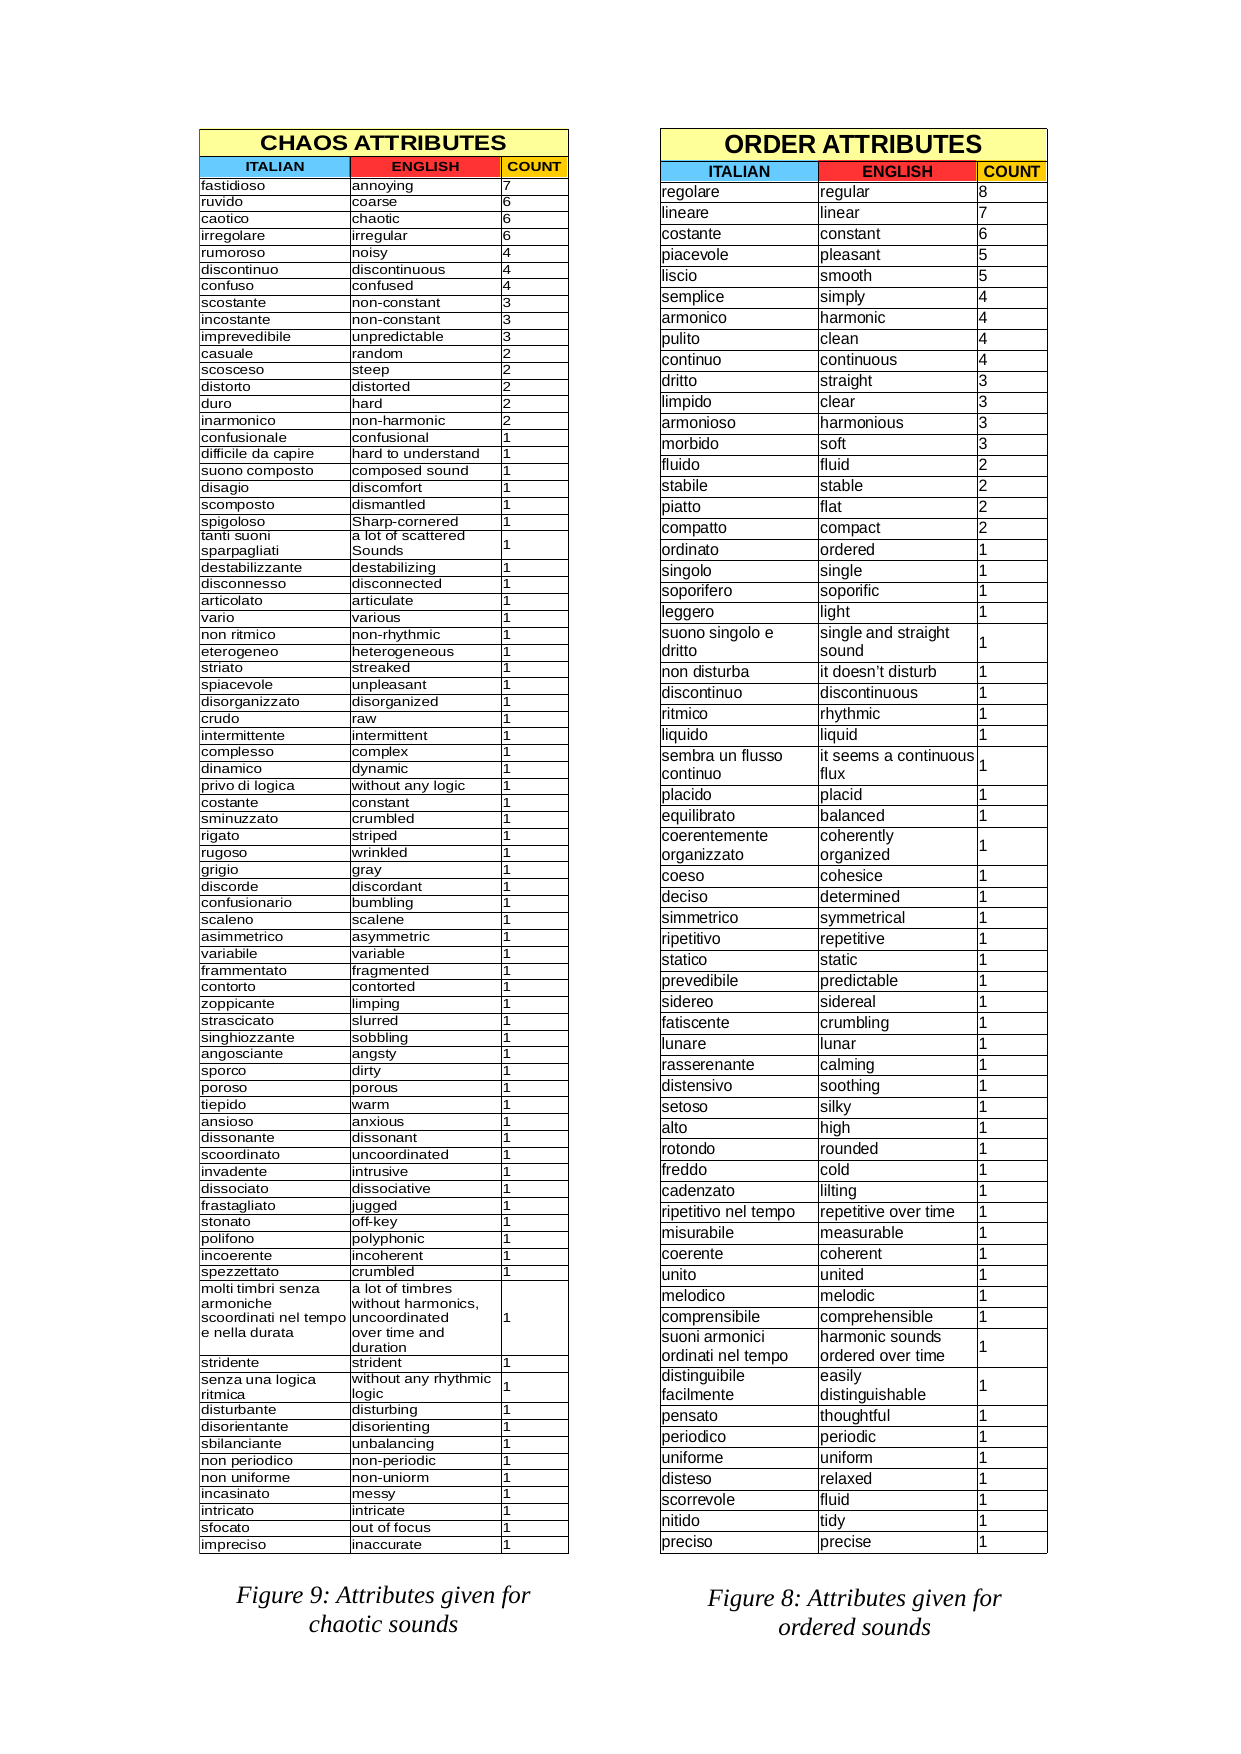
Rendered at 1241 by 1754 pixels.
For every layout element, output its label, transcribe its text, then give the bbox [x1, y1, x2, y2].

text Figure 8: Attributes given for ordered sounds [978, 1406, 1042, 1426]
text Figure 8: Attributes given for ordered sounds [669, 435, 818, 455]
text Figure 8: Attributes given for ordered sounds [819, 1448, 977, 1468]
text Figure 8: Attributes given for ordered sounds [819, 1035, 977, 1055]
text Figure 8: Attributes given for ordered sounds [669, 951, 818, 971]
text Figure 8: Attributes given for ordered sounds [819, 1469, 977, 1490]
text Figure 8: Attributes given for ordered sounds [669, 1056, 818, 1075]
text Figure 8: Attributes given for ordered sounds [669, 372, 818, 392]
text Figure 8: Attributes given for ordered sounds [819, 246, 977, 266]
text Figure 8: Attributes given for ordered sounds [978, 684, 1042, 704]
text Figure 8: Attributes given for ordered sounds [819, 806, 977, 827]
text Figure 8: Attributes given for ordered sounds [978, 498, 1042, 518]
text Figure 8: Attributes given for ordered sounds [819, 747, 977, 785]
text Figure 8: Attributes given for ordered sounds [669, 1511, 818, 1531]
text Figure 8: Attributes given for ordered sounds [669, 1491, 818, 1510]
text Figure 8: Attributes given for ordered sounds [978, 747, 1042, 785]
text Figure 8: Attributes given for ordered sounds [669, 519, 818, 539]
text Figure 8: Attributes given for ordered sounds [978, 1035, 1042, 1055]
text Figure 8: Attributes given for ordered sounds [819, 929, 977, 950]
text Figure 8: Attributes given for ordered sounds [669, 477, 818, 497]
text Figure 8: Attributes given for ordered sounds [819, 288, 977, 308]
text Figure 8: Attributes given for ordered sounds [819, 351, 977, 371]
text Figure 8: Attributes given for ordered sounds [819, 888, 977, 907]
text Figure 8: Attributes given for ordered sounds [819, 1098, 977, 1118]
text Figure 8: Attributes given for ordered sounds [669, 1119, 818, 1138]
text Figure 8: Attributes given for ordered sounds [978, 1368, 1042, 1405]
text Figure 8: Attributes given for ordered sounds [819, 908, 977, 928]
text Figure 8: Attributes given for ordered sounds [669, 183, 818, 202]
text Figure 8: Attributes given for ordered sounds [669, 1013, 818, 1034]
text Figure 8: Attributes given for ordered sounds [978, 1182, 1042, 1202]
text Figure 8: Attributes given for ordered sounds [669, 123, 1042, 128]
text Figure 8: Attributes given for ordered sounds [669, 309, 818, 329]
text Figure 8: Attributes given for ordered sounds [978, 183, 1042, 202]
text Figure 8: Attributes given for ordered sounds [978, 519, 1042, 539]
text Figure 8: Attributes given for ordered sounds [819, 1287, 977, 1307]
text Figure 8: Attributes given for ordered sounds [819, 1266, 977, 1286]
text Figure 8: Attributes given for ordered sounds [819, 477, 977, 497]
text Figure 8: Attributes given for ordered sounds [819, 540, 977, 560]
text Figure 8: Attributes given for ordered sounds [669, 1182, 818, 1202]
text Figure 8: Attributes given for ordered sounds [669, 1035, 818, 1055]
text Figure 8: Attributes given for ordered sounds [978, 1266, 1042, 1286]
text Figure 8: Attributes given for ordered sounds [978, 288, 1042, 308]
text Figure 8: Attributes given for ordered sounds [978, 888, 1042, 907]
text Figure 8: Attributes given for ordered sounds [819, 1182, 977, 1202]
text Figure 8: Attributes given for ordered sounds [819, 1532, 977, 1553]
text Figure 8: Attributes given for ordered sounds [819, 1329, 977, 1367]
text Figure 8: Attributes given for ordered sounds [978, 351, 1042, 371]
text Figure 8: Attributes given for ordered sounds [669, 603, 818, 623]
text Figure 8: Attributes given for ordered sounds [978, 393, 1042, 413]
text Figure 8: Attributes given for ordered sounds [978, 583, 1042, 602]
text Figure 8: Attributes given for ordered sounds [819, 1511, 977, 1531]
text Figure 8: Attributes given for ordered sounds [978, 414, 1042, 434]
text Figure 8: Attributes given for ordered sounds [819, 786, 977, 805]
text Figure 8: Attributes given for ordered sounds [819, 561, 977, 582]
text Figure 8: Attributes given for ordered sounds [819, 393, 977, 413]
text Figure 8: Attributes given for ordered sounds [978, 1469, 1042, 1490]
text Figure 8: Attributes given for ordered sounds [819, 603, 977, 623]
text Figure 8: Attributes given for ordered sounds [669, 1223, 818, 1244]
text Figure 8: Attributes given for ordered sounds [669, 705, 818, 725]
text Figure 8: Attributes given for ordered sounds [978, 203, 1042, 224]
text Figure 8: Attributes given for ordered sounds [669, 1368, 818, 1405]
text Figure 8: Attributes given for ordered sounds [819, 624, 977, 662]
text Figure 8: Attributes given for ordered sounds [669, 908, 818, 928]
text Figure 8: Attributes given for ordered sounds [669, 1098, 818, 1118]
text Figure 8: Attributes given for ordered sounds [669, 663, 818, 683]
text Figure 8: Attributes given for ordered sounds [669, 288, 818, 308]
text Figure 8: Attributes given for ordered sounds [669, 203, 818, 224]
text Figure 8: Attributes given for ordered sounds [819, 726, 977, 746]
text Figure 8: Attributes given for ordered sounds [819, 866, 977, 887]
text Figure 8: Attributes given for ordered sounds [669, 929, 818, 950]
text Figure 8: Attributes given for ordered sounds [819, 414, 977, 434]
text Figure 8: Attributes given for ordered sounds [978, 1427, 1042, 1447]
text Figure 8: Attributes given for ordered sounds [669, 1266, 818, 1286]
text Figure 8: Attributes given for ordered sounds [819, 1245, 977, 1265]
text Figure 8: Attributes given for ordered sounds [669, 267, 818, 287]
text Figure 8: Attributes given for ordered sounds [669, 1076, 818, 1097]
text Figure 8: Attributes given for ordered sounds [669, 246, 818, 266]
text Figure 8: Attributes given for ordered sounds [819, 309, 977, 329]
text Figure 8: Attributes given for ordered sounds [669, 351, 818, 371]
text Figure 8: Attributes given for ordered sounds [669, 1245, 818, 1265]
text Figure 8: Attributes given for ordered sounds [978, 603, 1042, 623]
text Figure 8: Attributes given for ordered sounds [819, 1368, 977, 1405]
text Figure 8: Attributes given for ordered sounds [978, 908, 1042, 928]
text Figure 8: Attributes given for ordered sounds [669, 1406, 818, 1426]
text Figure 8: Attributes given for ordered sounds [669, 456, 818, 476]
text Figure 8: Attributes given for ordered sounds [978, 929, 1042, 950]
text Figure 8: Attributes given for ordered sounds [819, 183, 977, 202]
text Figure 8: Attributes given for ordered sounds [978, 372, 1042, 392]
text Figure 8: Attributes given for ordered sounds [978, 1013, 1042, 1034]
text Figure 8: Attributes given for ordered sounds [669, 888, 818, 907]
text Figure 8: Attributes given for ordered sounds [669, 393, 818, 413]
text Figure 8: Attributes given for ordered sounds [978, 1119, 1042, 1138]
text Figure 8: Attributes given for ordered sounds [978, 1161, 1042, 1181]
text Figure 8: Attributes given for ordered sounds [669, 1308, 818, 1328]
text Figure 8: Attributes given for ordered sounds [819, 1203, 977, 1222]
text Figure 8: Attributes given for ordered sounds [669, 1554, 1042, 1641]
text Figure 8: Attributes given for ordered sounds [978, 267, 1042, 287]
text Figure 8: Attributes given for ordered sounds [978, 1329, 1042, 1367]
text Figure 8: Attributes given for ordered sounds [978, 972, 1042, 991]
text Figure 8: Attributes given for ordered sounds [978, 786, 1042, 805]
text Figure 8: Attributes given for ordered sounds [669, 561, 818, 582]
text Figure 8: Attributes given for ordered sounds [669, 1532, 818, 1553]
text Figure 8: Attributes given for ordered sounds [669, 624, 818, 662]
text Figure 8: Attributes given for ordered sounds [978, 225, 1042, 245]
text Figure 8: Attributes given for ordered sounds [819, 1139, 977, 1160]
text Figure 8: Attributes given for ordered sounds [819, 684, 977, 704]
text Figure 8: Attributes given for ordered sounds [819, 1406, 977, 1426]
text Figure 8: Attributes given for ordered sounds [669, 414, 818, 434]
text Figure 8: Attributes given for ordered sounds [978, 1491, 1042, 1510]
text Figure 8: Attributes given for ordered sounds [978, 1098, 1042, 1118]
text Figure 8: Attributes given for ordered sounds [978, 992, 1042, 1012]
text Figure 8: Attributes given for ordered sounds [819, 1056, 977, 1075]
text Figure 8: Attributes given for ordered sounds [978, 624, 1042, 662]
text Figure 8: Attributes given for ordered sounds [978, 663, 1042, 683]
text Figure 8: Attributes given for ordered sounds [978, 806, 1042, 827]
text Figure 8: Attributes given for ordered sounds [978, 540, 1042, 560]
text Figure 8: Attributes given for ordered sounds [669, 972, 818, 991]
text Figure 8: Attributes given for ordered sounds [669, 992, 818, 1012]
text Figure 8: Attributes given for ordered sounds [819, 267, 977, 287]
text Figure 8: Attributes given for ordered sounds [819, 1427, 977, 1447]
text Figure 8: Attributes given for ordered sounds [978, 1245, 1042, 1265]
text Figure 8: Attributes given for ordered sounds [669, 498, 818, 518]
text Figure 8: Attributes given for ordered sounds [669, 726, 818, 746]
text Figure 8: Attributes given for ordered sounds [669, 684, 818, 704]
text Figure 8: Attributes given for ordered sounds [819, 583, 977, 602]
text Figure 8: Attributes given for ordered sounds [669, 828, 818, 865]
text Figure 8: Attributes given for ordered sounds [669, 1427, 818, 1447]
text Figure 8: Attributes given for ordered sounds [819, 203, 977, 224]
text Figure 8: Attributes given for ordered sounds [819, 519, 977, 539]
text Figure 8: Attributes given for ordered sounds [978, 1139, 1042, 1160]
text Figure 8: Attributes given for ordered sounds [669, 866, 818, 887]
text Figure 8: Attributes given for ordered sounds [669, 1329, 818, 1367]
text Figure 8: Attributes given for ordered sounds [819, 435, 977, 455]
text Figure 8: Attributes given for ordered sounds [819, 330, 977, 350]
text Figure 8: Attributes given for ordered sounds [669, 1287, 818, 1307]
text Figure 8: Attributes given for ordered sounds [669, 1139, 818, 1160]
text Figure 8: Attributes given for ordered sounds [819, 1013, 977, 1034]
text Figure 8: Attributes given for ordered sounds [978, 561, 1042, 582]
text Figure 8: Attributes given for ordered sounds [669, 330, 818, 350]
text Figure 8: Attributes given for ordered sounds [978, 1308, 1042, 1328]
text Figure 8: Attributes given for ordered sounds [978, 330, 1042, 350]
text Figure 8: Attributes given for ordered sounds [978, 1076, 1042, 1097]
text Figure 8: Attributes given for ordered sounds [978, 1056, 1042, 1075]
text Figure 8: Attributes given for ordered sounds [669, 806, 818, 827]
text Figure 8: Attributes given for ordered sounds [819, 1223, 977, 1244]
text Figure 8: Attributes given for ordered sounds [819, 992, 977, 1012]
text Figure 8: Attributes given for ordered sounds [669, 786, 818, 805]
text Figure 8: Attributes given for ordered sounds [819, 1161, 977, 1181]
text Figure 8: Attributes given for ordered sounds [669, 1448, 818, 1468]
text Figure 8: Attributes given for ordered sounds [978, 705, 1042, 725]
text Figure 8: Attributes given for ordered sounds [819, 972, 977, 991]
text Figure 8: Attributes given for ordered sounds [819, 1119, 977, 1138]
text Figure 8: Attributes given for ordered sounds [978, 951, 1042, 971]
text Figure 8: Attributes given for ordered sounds [819, 1491, 977, 1510]
text Figure 8: Attributes given for ordered sounds [819, 663, 977, 683]
text Figure 8: Attributes given for ordered sounds [819, 1308, 977, 1328]
text Figure 8: Attributes given for ordered sounds [669, 540, 818, 560]
text Figure 8: Attributes given for ordered sounds [819, 498, 977, 518]
text Figure 8: Attributes given for ordered sounds [819, 456, 977, 476]
text Figure 8: Attributes given for ordered sounds [978, 477, 1042, 497]
text Figure 8: Attributes given for ordered sounds [819, 372, 977, 392]
text Figure 8: Attributes given for ordered sounds [978, 1448, 1042, 1468]
text Figure 8: Attributes given for ordered sounds [978, 828, 1042, 865]
text Figure 8: Attributes given for ordered sounds [819, 1076, 977, 1097]
text Figure 8: Attributes given for ordered sounds [669, 1161, 818, 1181]
text Figure 8: Attributes given for ordered sounds [978, 1203, 1042, 1222]
text Figure 8: Attributes given for ordered sounds [669, 583, 818, 602]
text Figure 8: Attributes given for ordered sounds [978, 435, 1042, 455]
text Figure 8: Attributes given for ordered sounds [978, 456, 1042, 476]
text Figure 8: Attributes given for ordered sounds [978, 1287, 1042, 1307]
text Figure 8: Attributes given for ordered sounds [978, 1532, 1042, 1553]
text Figure 9: Attributes given for chaotic sounds [199, 1580, 569, 1638]
text Figure 8: Attributes given for ordered sounds [978, 246, 1042, 266]
text Figure 8: Attributes given for ordered sounds [819, 828, 977, 865]
text Figure 8: Attributes given for ordered sounds [669, 1469, 818, 1490]
text Figure 8: Attributes given for ordered sounds [669, 1203, 818, 1222]
text Figure 8: Attributes given for ordered sounds [978, 309, 1042, 329]
text Figure 8: Attributes given for ordered sounds [819, 705, 977, 725]
text Figure 8: Attributes given for ordered sounds [669, 747, 818, 785]
text Figure 8: Attributes given for ordered sounds [819, 951, 977, 971]
text Figure 8: Attributes given for ordered sounds [669, 225, 818, 245]
text Figure 8: Attributes given for ordered sounds [978, 726, 1042, 746]
text Figure 8: Attributes given for ordered sounds [819, 225, 977, 245]
text Figure 8: Attributes given for ordered sounds [978, 1511, 1042, 1531]
text Figure 8: Attributes given for ordered sounds [978, 866, 1042, 887]
text Figure 8: Attributes given for ordered sounds [978, 1223, 1042, 1244]
